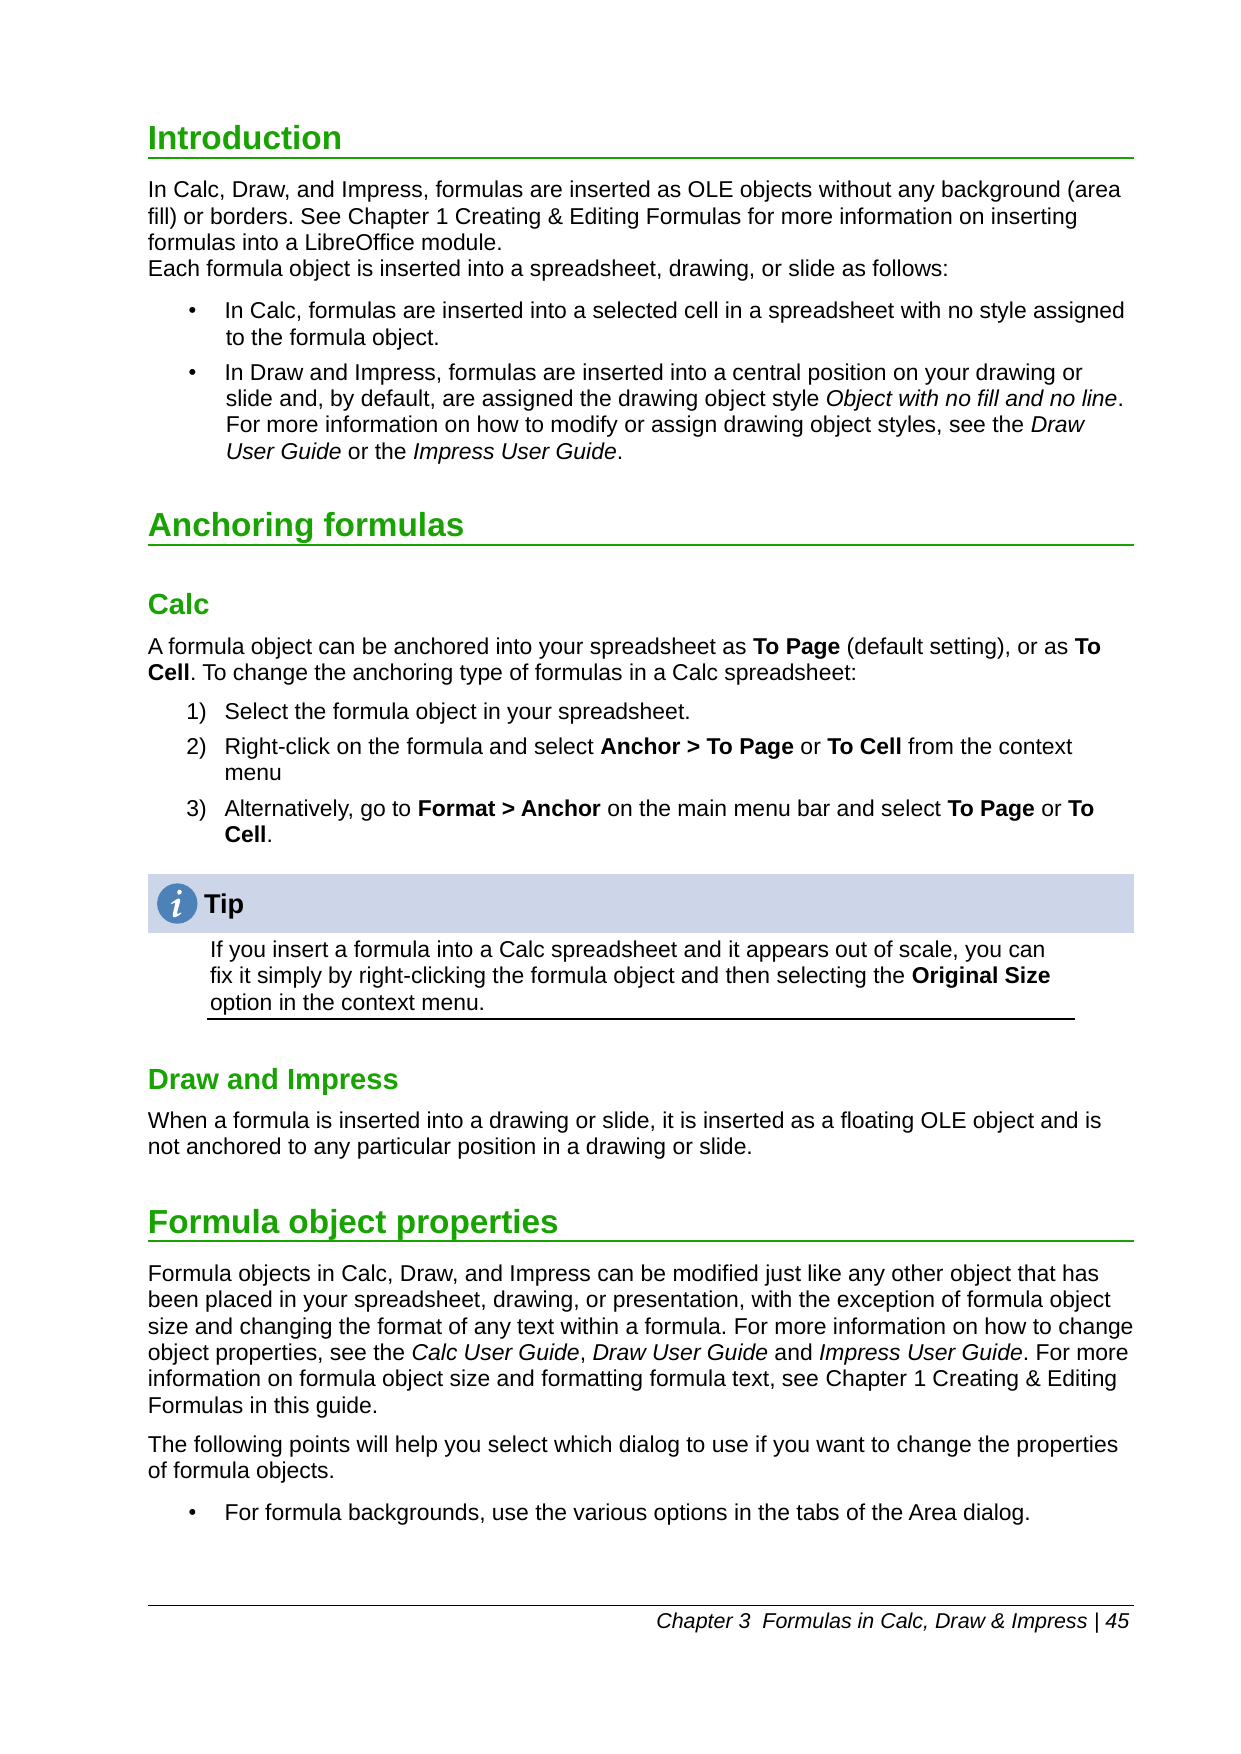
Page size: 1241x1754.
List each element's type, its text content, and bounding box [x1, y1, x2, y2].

subtitle Tip [148, 874, 1134, 933]
subtitle Formula object properties [148, 1202, 1134, 1240]
list Select the formula object in your spreadsheet. [207, 698, 1134, 724]
list Right-click on the formula and select Anchor > To Page or To Cell from the context menu [207, 733, 1134, 786]
subtitle Introduction [148, 118, 1134, 157]
list In Draw and Impress, formulas are inserted into a central position on your drawing or slide and, by default, are assigned the drawing object style Object with no fill and no line. For more information on how to modify or assign drawing object styles, see the Draw User Guide or the Impress User Guide. [185, 356, 1134, 467]
text When a formula is inserted into a drawing or slide, it is inserted as a floating OLE object and is not anchored to any particular position in a drawing or slide. [148, 1107, 1134, 1160]
text The following points will help you select which dialog to use if you want to change the properties of formula objects. [148, 1431, 1134, 1483]
subtitle Calc [148, 587, 1134, 621]
text Each formula object is inserted into a spreadsheet, drawing, or slide as follows: [148, 255, 1134, 282]
subtitle Anchoring formulas [148, 505, 1134, 544]
text Formula objects in Calc, Draw, and Impress can be modified just like any other object that has been placed in your spreadsheet, drawing, or presentation, with the exception of formula object size and changing the format of any text within a formula. For more information on how to change object properties, see the Calc User Guide, Draw User Guide and Impress User Guide. For more information on formula object size and formatting formula text, see Chapter 1 Creating & Editing Formulas in this guide. [148, 1260, 1134, 1418]
text If you insert a formula into a Calc spreadsheet and it appears out of scale, you can fix it simply by right-clicking the formula object and then selecting the Original Size option in the context menu. [207, 933, 1075, 1018]
list Alternatively, go to Format > Anchor on the main menu bar and select To Page or To Cell. [207, 794, 1134, 847]
subtitle Draw and Impress [148, 1062, 1134, 1095]
text In Calc, Draw, and Impress, formulas are inserted as OLE objects without any background (area fill) or borders. See Chapter 1 Creating & Editing Formulas for more information on inserting formulas into a LibreOffice module. [148, 176, 1134, 255]
list In Calc, formulas are inserted into a selected cell in a spreadsheet with no style assigned to the formula object. [185, 294, 1134, 350]
text A formula object can be anchored into your spreadsheet as To Page (default setting), or as To Cell. To change the anchoring type of formulas in a Calc spreadsheet: [148, 633, 1134, 685]
list For formula backgrounds, use the various options in the tabs of the Area dialog. [185, 1496, 1134, 1528]
